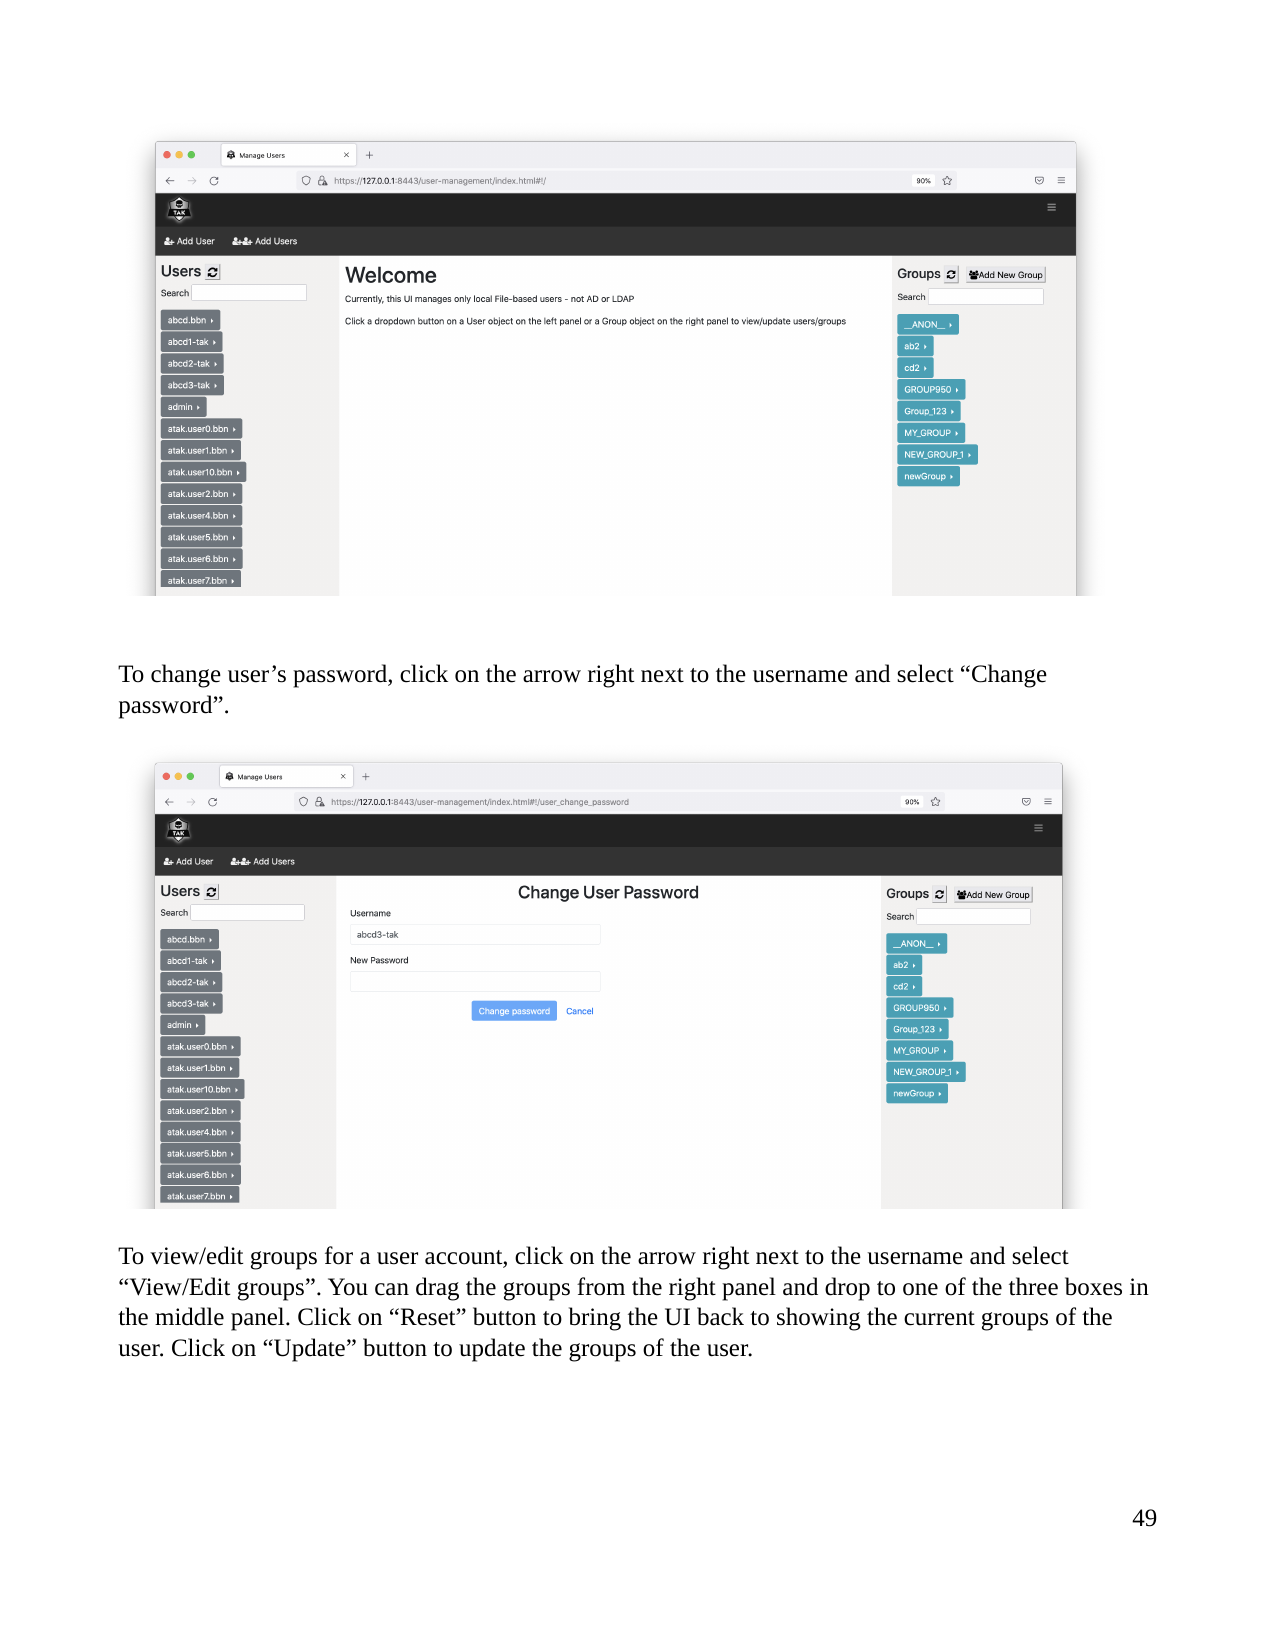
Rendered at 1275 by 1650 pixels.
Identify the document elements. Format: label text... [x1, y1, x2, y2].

picture [121, 740, 1096, 1209]
text To change user’s password, click on the arrow right next to the username and select “Change password”. [118, 659, 1157, 719]
picture [122, 118, 1110, 596]
text To view/edit groups for a user account, click on the arrow right next to the username and select “View/Edit groups”. You can drag the groups from the right panel and drop to one of the three boxes in the middle panel. Click on “Reset” button to bring the UI back to showing the current groups of the user. Click on “Update” button to update the groups of the user. [118, 1241, 1157, 1362]
